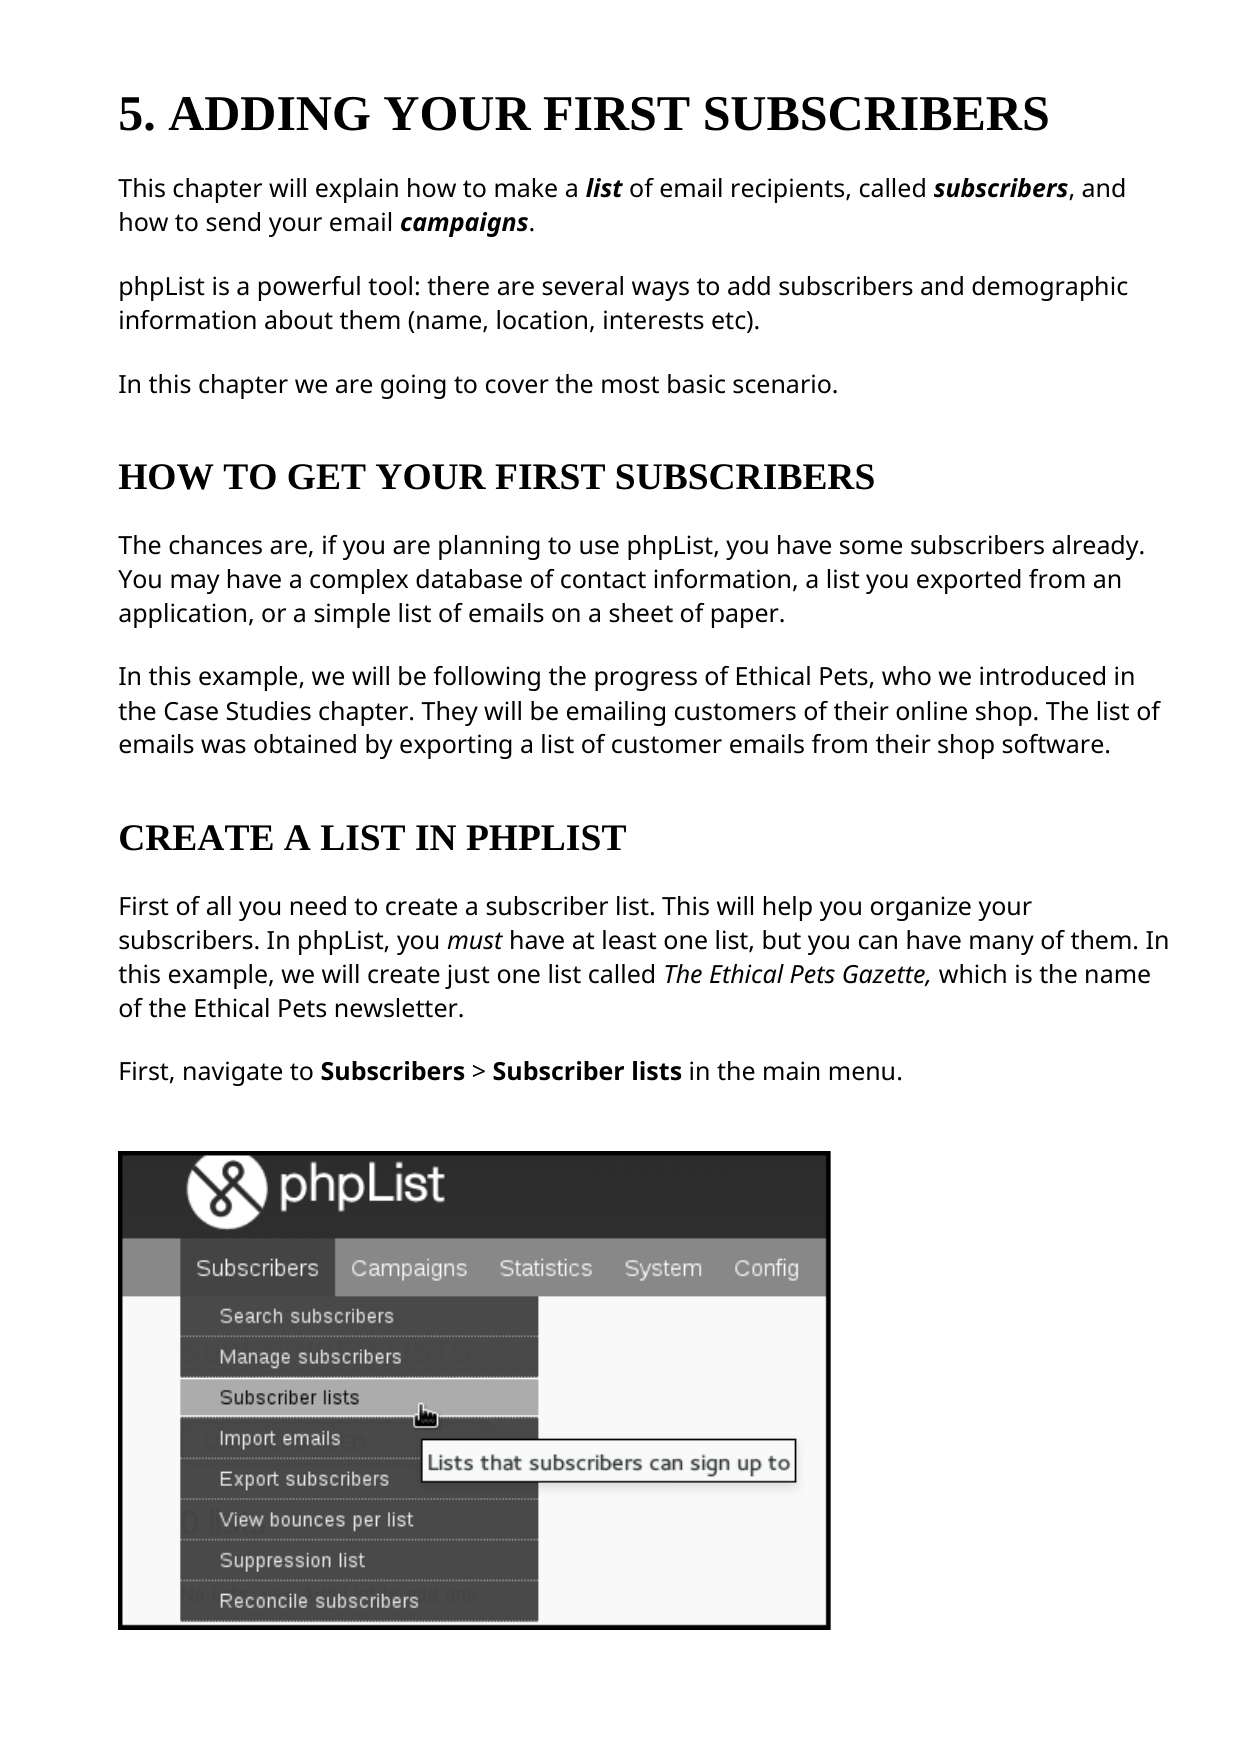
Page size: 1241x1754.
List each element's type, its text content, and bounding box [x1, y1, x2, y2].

subtitle Create a list in phpList [118, 816, 1181, 859]
text First, navigate to Subscribers > Subscriber lists in the main menu. [118, 1054, 1181, 1088]
text In this chapter we are going to cover the most basic scenario. [118, 366, 1181, 400]
text First of all you need to create a subscriber list. This will help you organize your subscribers. In phpList, you must have at least one list, but you can have many of them. In this example, we will create just one list called The Ethical Pets Gazette, which is the name of the Ethical Pets newsletter. [118, 888, 1181, 1024]
text This chapter will explain how to make a list of email recipients, called subscribers, and how to send your email campaigns. [118, 171, 1181, 239]
subtitle 5. Adding your first Subscribers [118, 84, 1181, 142]
text In this example, we will be following the progress of Ethical Pets, who we introduced in the Case Studies chapter. They will be emailing customers of their online shop. The list of emails was obtained by exporting a list of customer emails from their shop software. [118, 659, 1181, 761]
text The chances are, if you are planning to use phpList, you have some subscribers already. You may have a complex database of contact information, a list you exported from an application, or a simple list of emails on a sheet of paper. [118, 527, 1181, 629]
subtitle How to get your first subscribers [118, 455, 1181, 498]
picture [118, 1151, 831, 1630]
text phpList is a powerful tool: there are several ways to add subscribers and demographic information about them (name, location, interests etc). [118, 269, 1181, 337]
